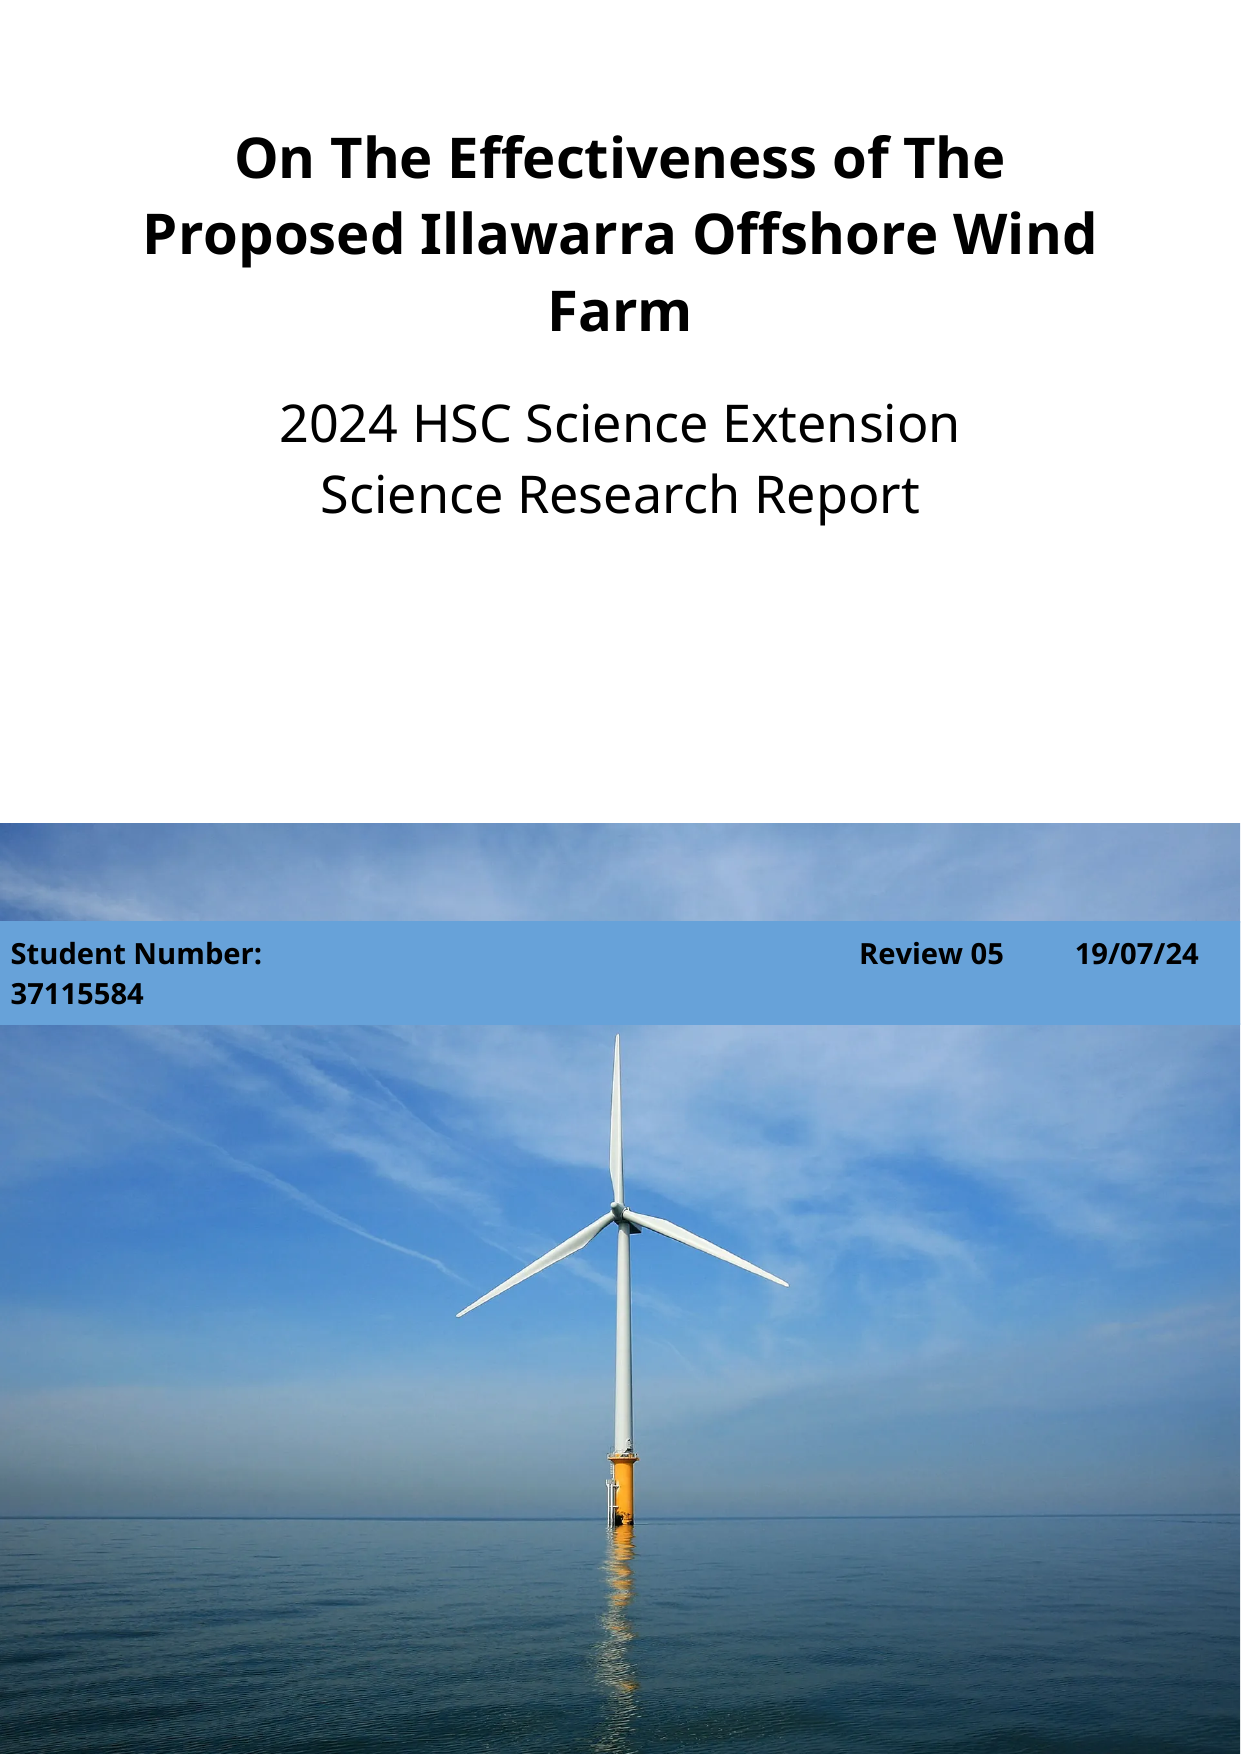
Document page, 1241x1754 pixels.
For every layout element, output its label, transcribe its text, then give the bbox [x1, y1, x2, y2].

table_header [403, 923, 848, 1023]
table_header Student Number: 37115584 [1, 923, 401, 1023]
table_header Review 05 [850, 923, 1063, 1023]
table_header 19/07/24 [1065, 923, 1239, 1023]
title On The Effectiveness of The Proposed Illawarra Offshore Wind Farm [118, 118, 1122, 348]
picture [0, 823, 1241, 921]
picture [0, 1025, 1241, 1754]
subtitle 2024 HSC Science Extension [118, 387, 1122, 458]
subtitle Science Research Report [118, 458, 1122, 529]
